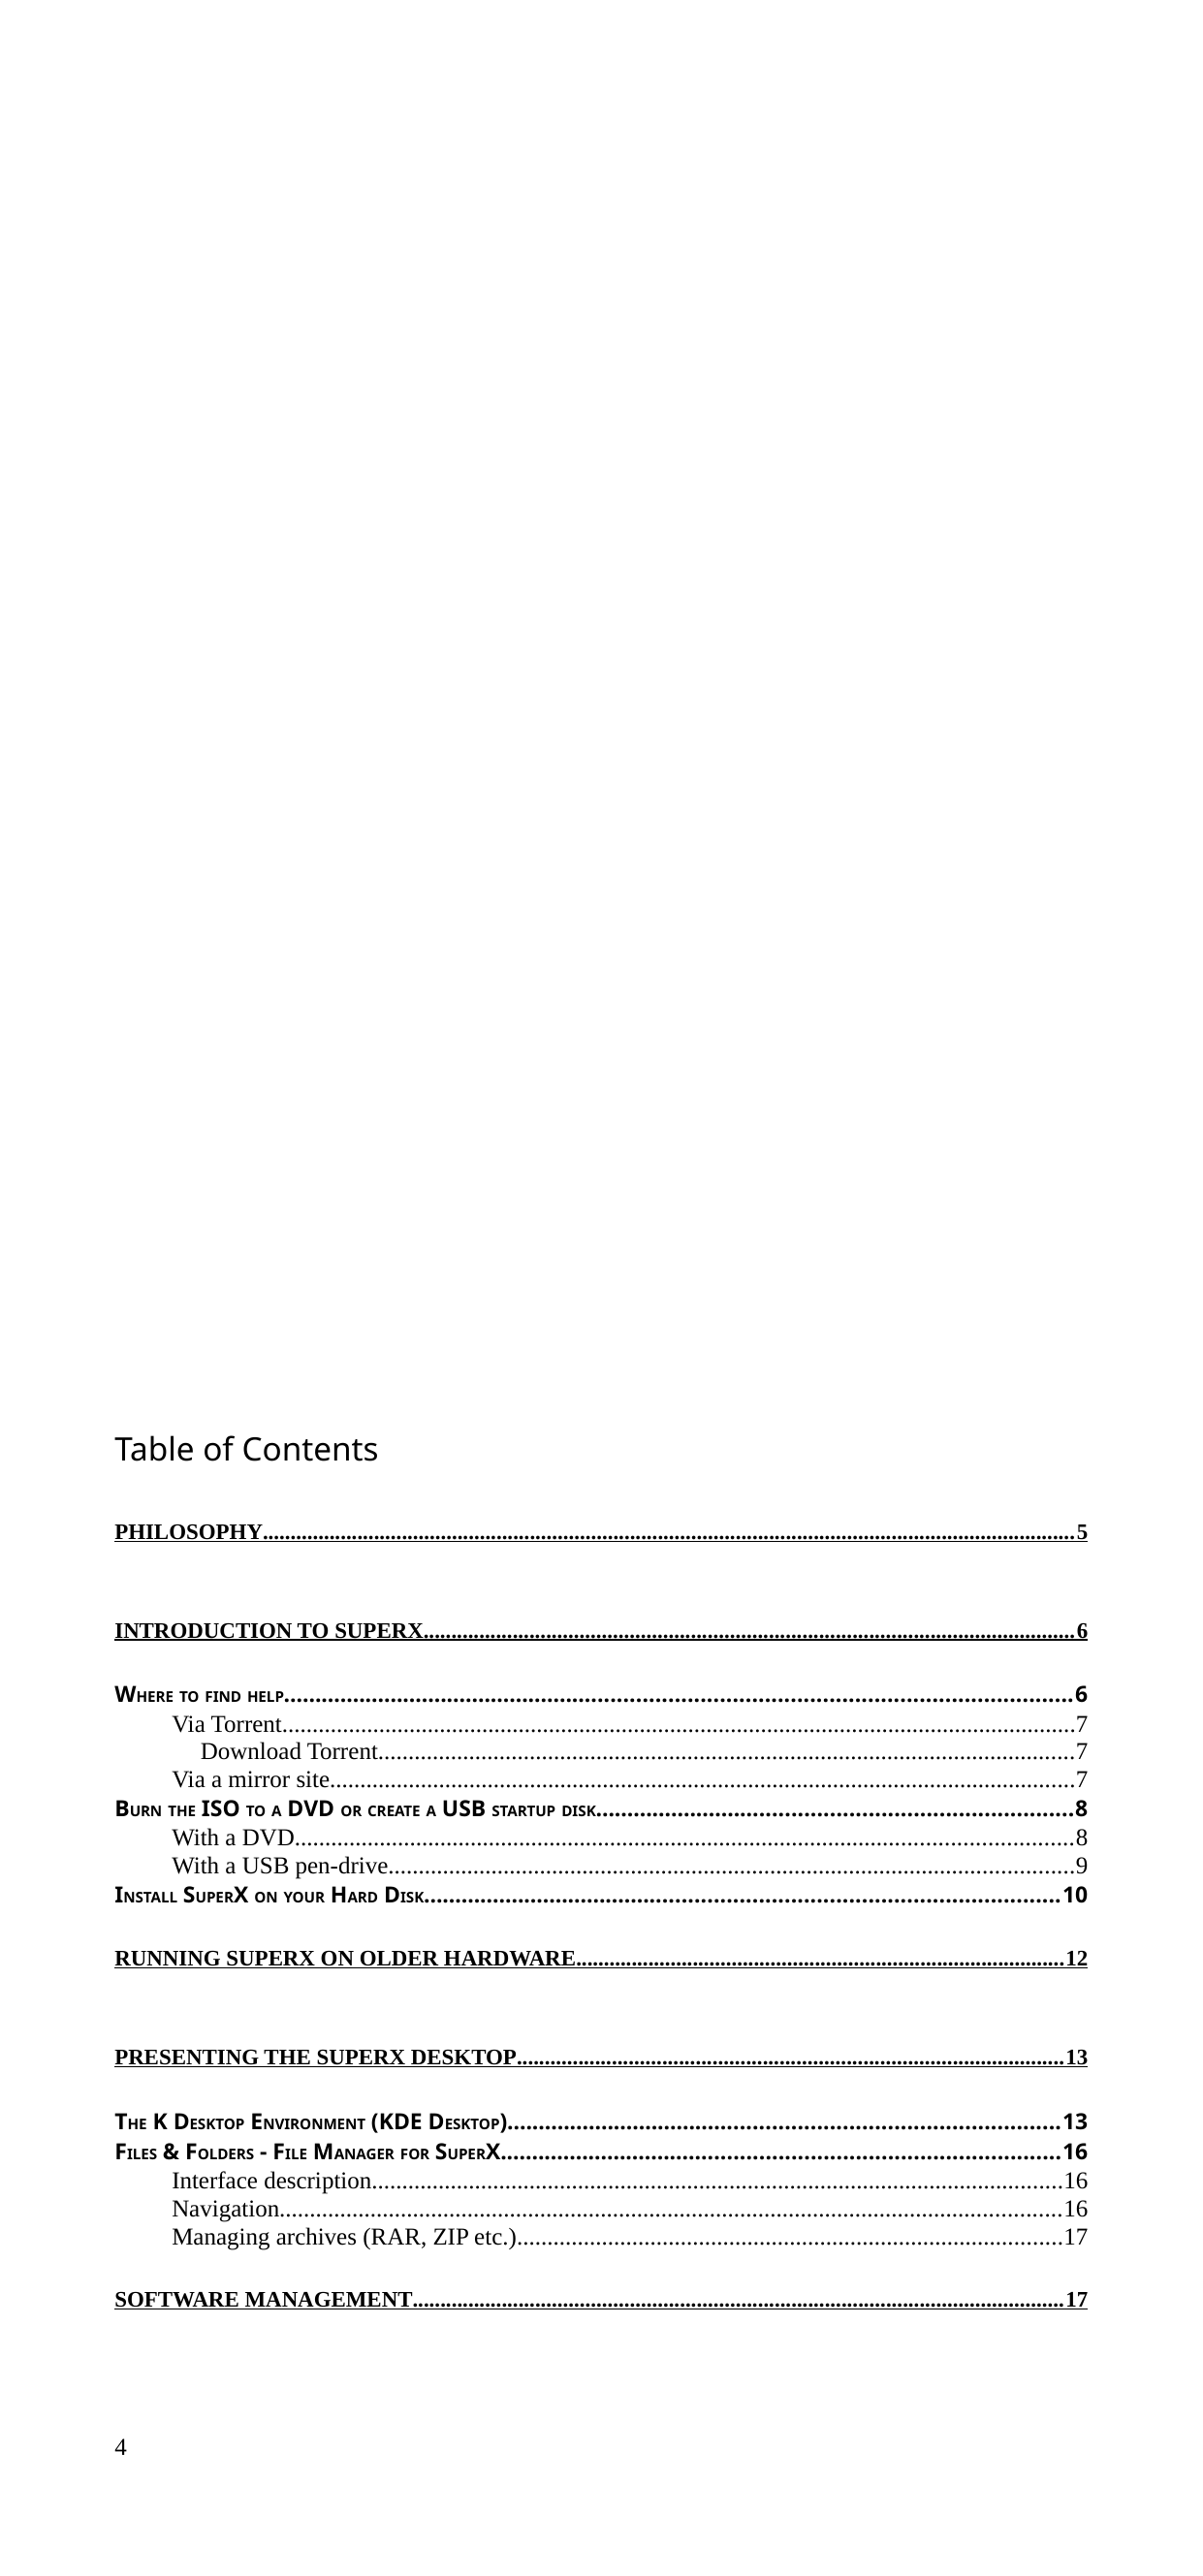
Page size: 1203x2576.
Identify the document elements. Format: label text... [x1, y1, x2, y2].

text Introduction to SuperX 6 [114, 1617, 1088, 1639]
text Navigation 16 [172, 2194, 1088, 2222]
text Where to find help 6 [114, 1679, 1088, 1710]
text Download Torrent 7 [201, 1737, 1088, 1765]
text Burn the ISO to a DVD or create a USB startup disk 8 [114, 1793, 1088, 1823]
subtitle Table of Contents [114, 1427, 1088, 1470]
text Presenting the SuperX desktop 13 [114, 2044, 1088, 2066]
text Managing archives (RAR, ZIP etc.) 17 [172, 2222, 1088, 2249]
text With a DVD 8 [172, 1823, 1088, 1851]
text Via Torrent 7 [172, 1710, 1088, 1737]
text Interface description 16 [172, 2166, 1088, 2194]
text Files & Folders - File Manager for SuperX 16 [114, 2136, 1088, 2166]
text Install SuperX on your Hard Disk 10 [114, 1879, 1088, 1909]
text Software Management 17 [114, 2286, 1088, 2309]
text The K Desktop Environment (KDE Desktop) 13 [114, 2106, 1088, 2136]
text Via a mirror site 7 [172, 1765, 1088, 1793]
text Philosophy 5 [114, 1519, 1088, 1541]
text Running SuperX on Older Hardware 12 [114, 1945, 1088, 1967]
text With a USB pen-drive 9 [172, 1851, 1088, 1879]
